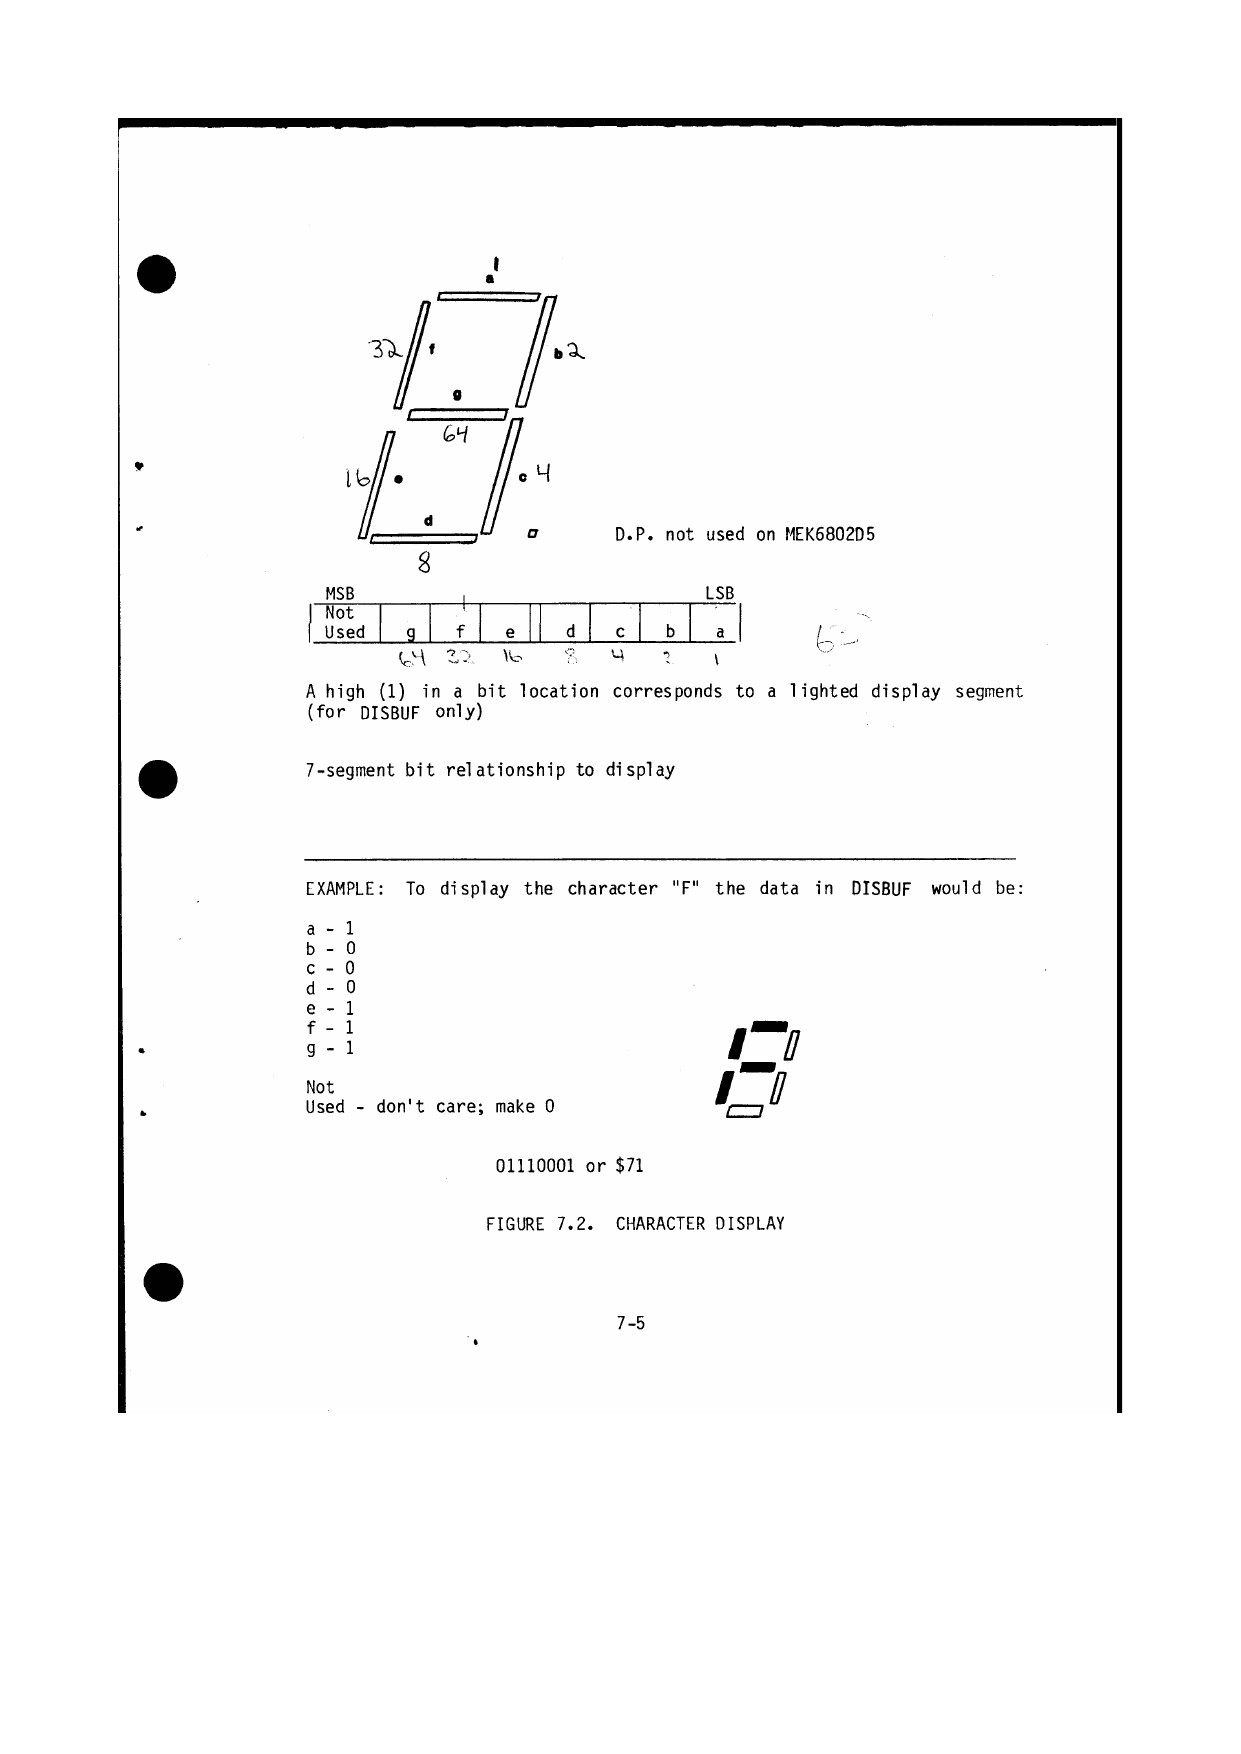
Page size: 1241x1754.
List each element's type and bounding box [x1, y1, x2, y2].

picture [118, 118, 1123, 1413]
